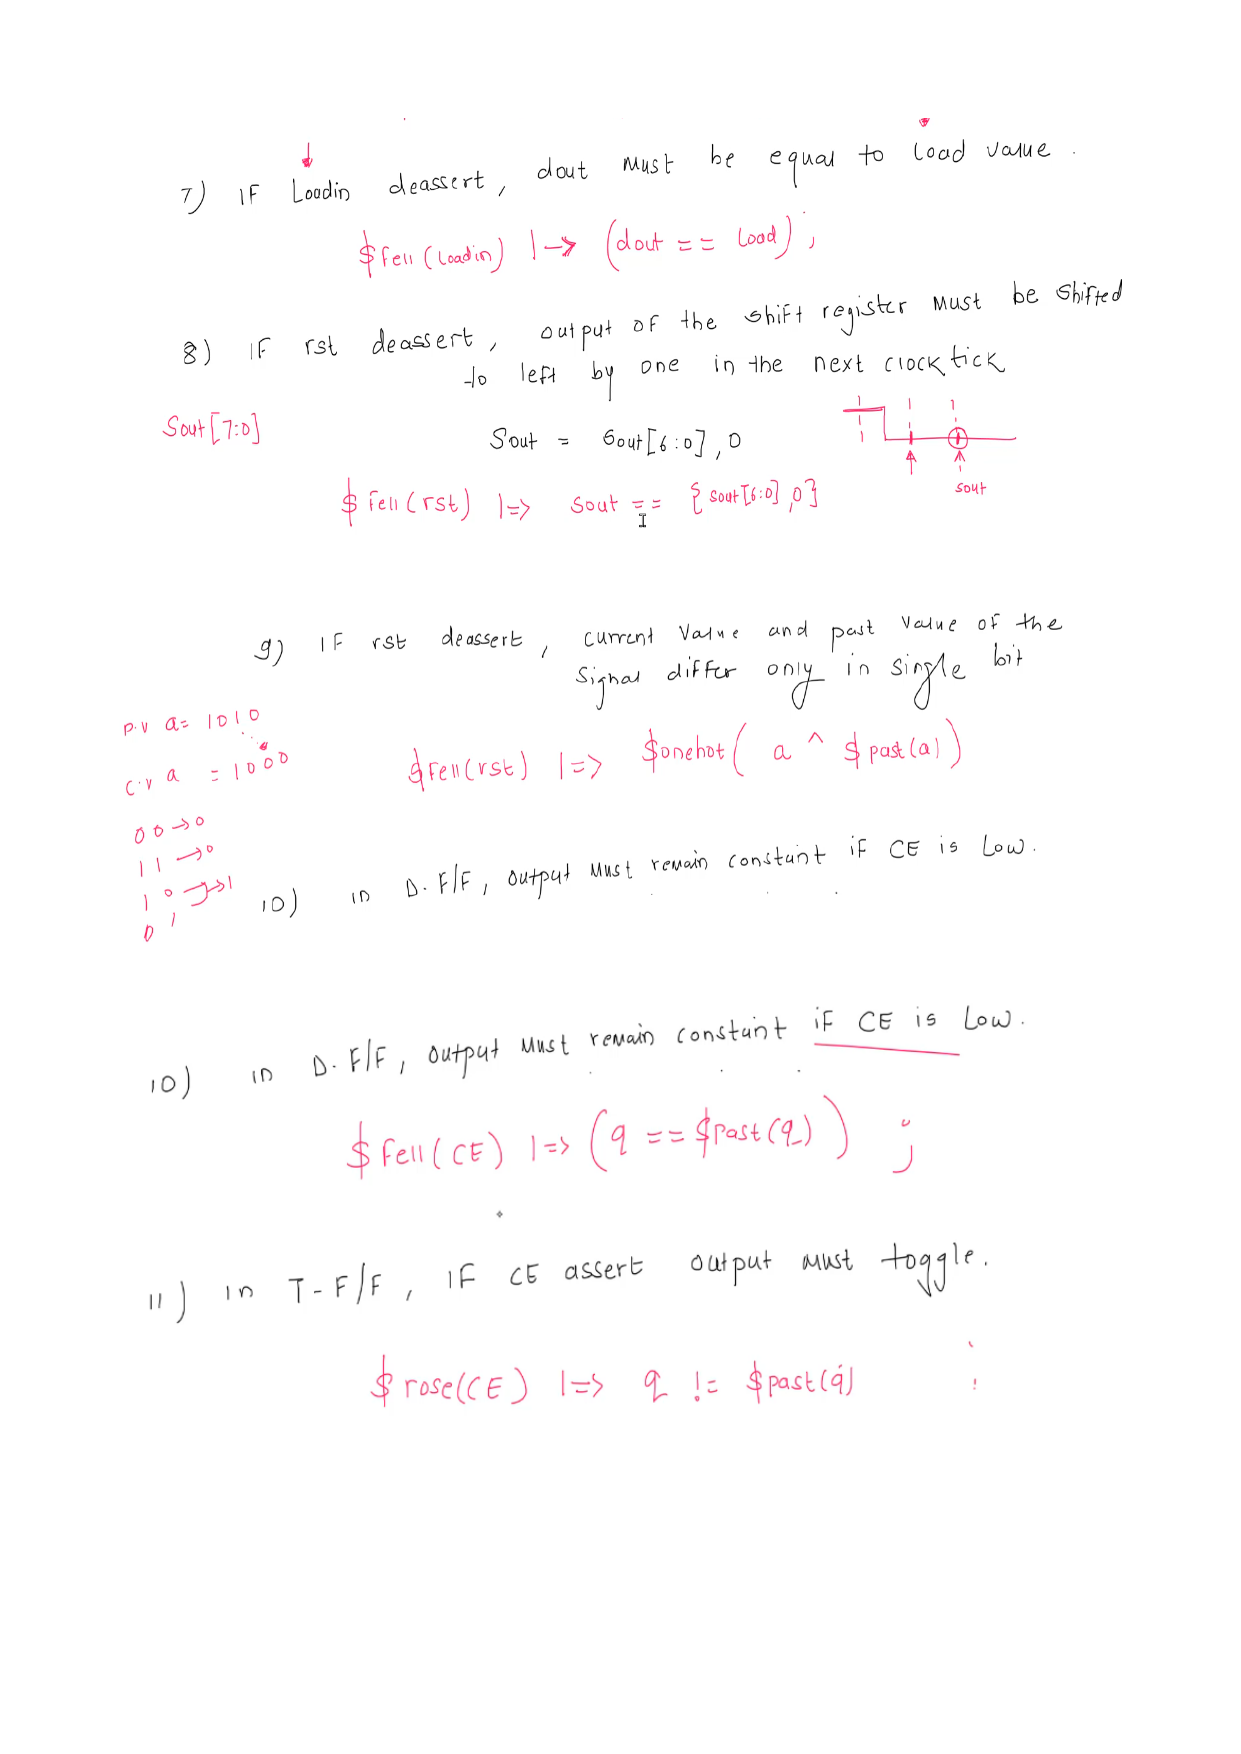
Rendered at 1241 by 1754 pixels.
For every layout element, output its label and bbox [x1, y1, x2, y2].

picture [118, 118, 1123, 544]
picture [118, 600, 1123, 944]
picture [118, 1000, 1123, 1442]
